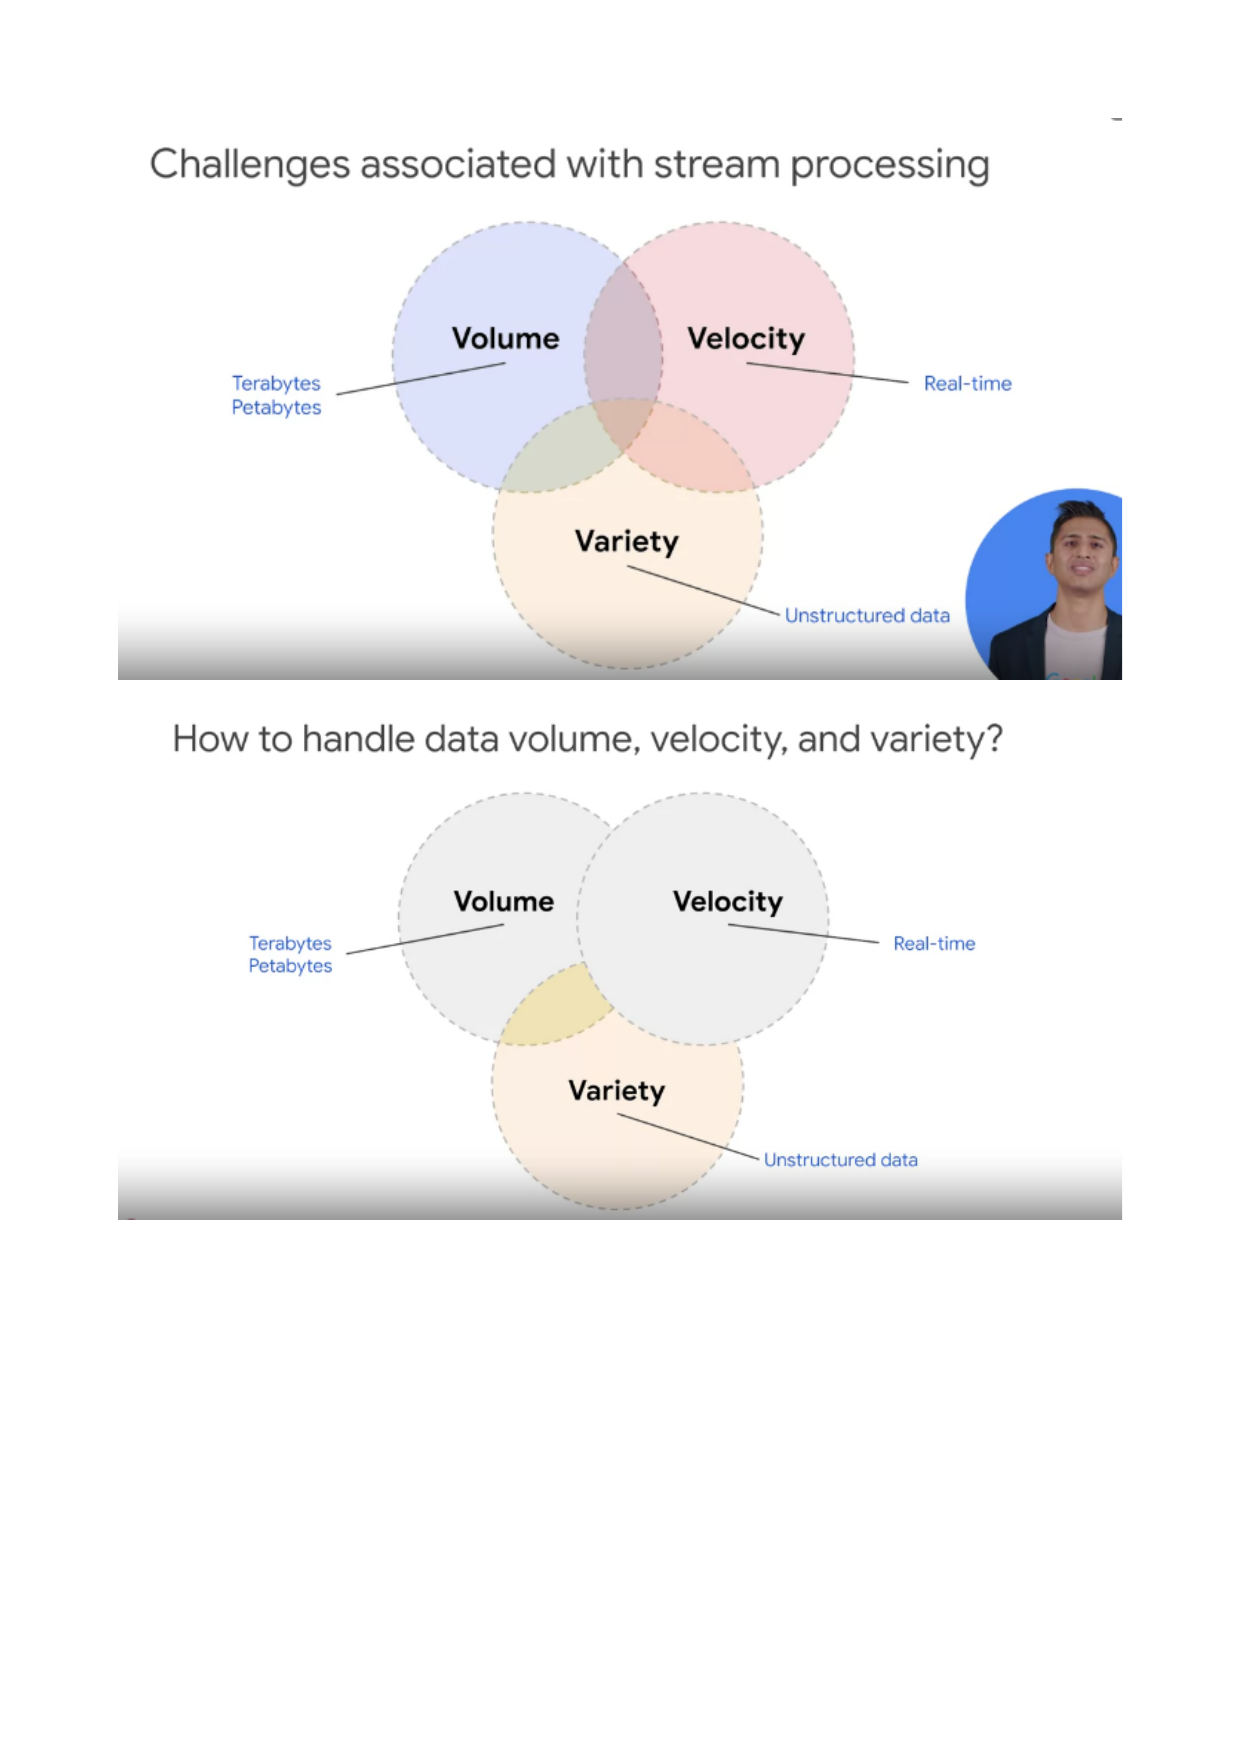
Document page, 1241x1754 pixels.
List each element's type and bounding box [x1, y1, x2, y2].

picture [118, 708, 1123, 1220]
picture [118, 118, 1123, 680]
